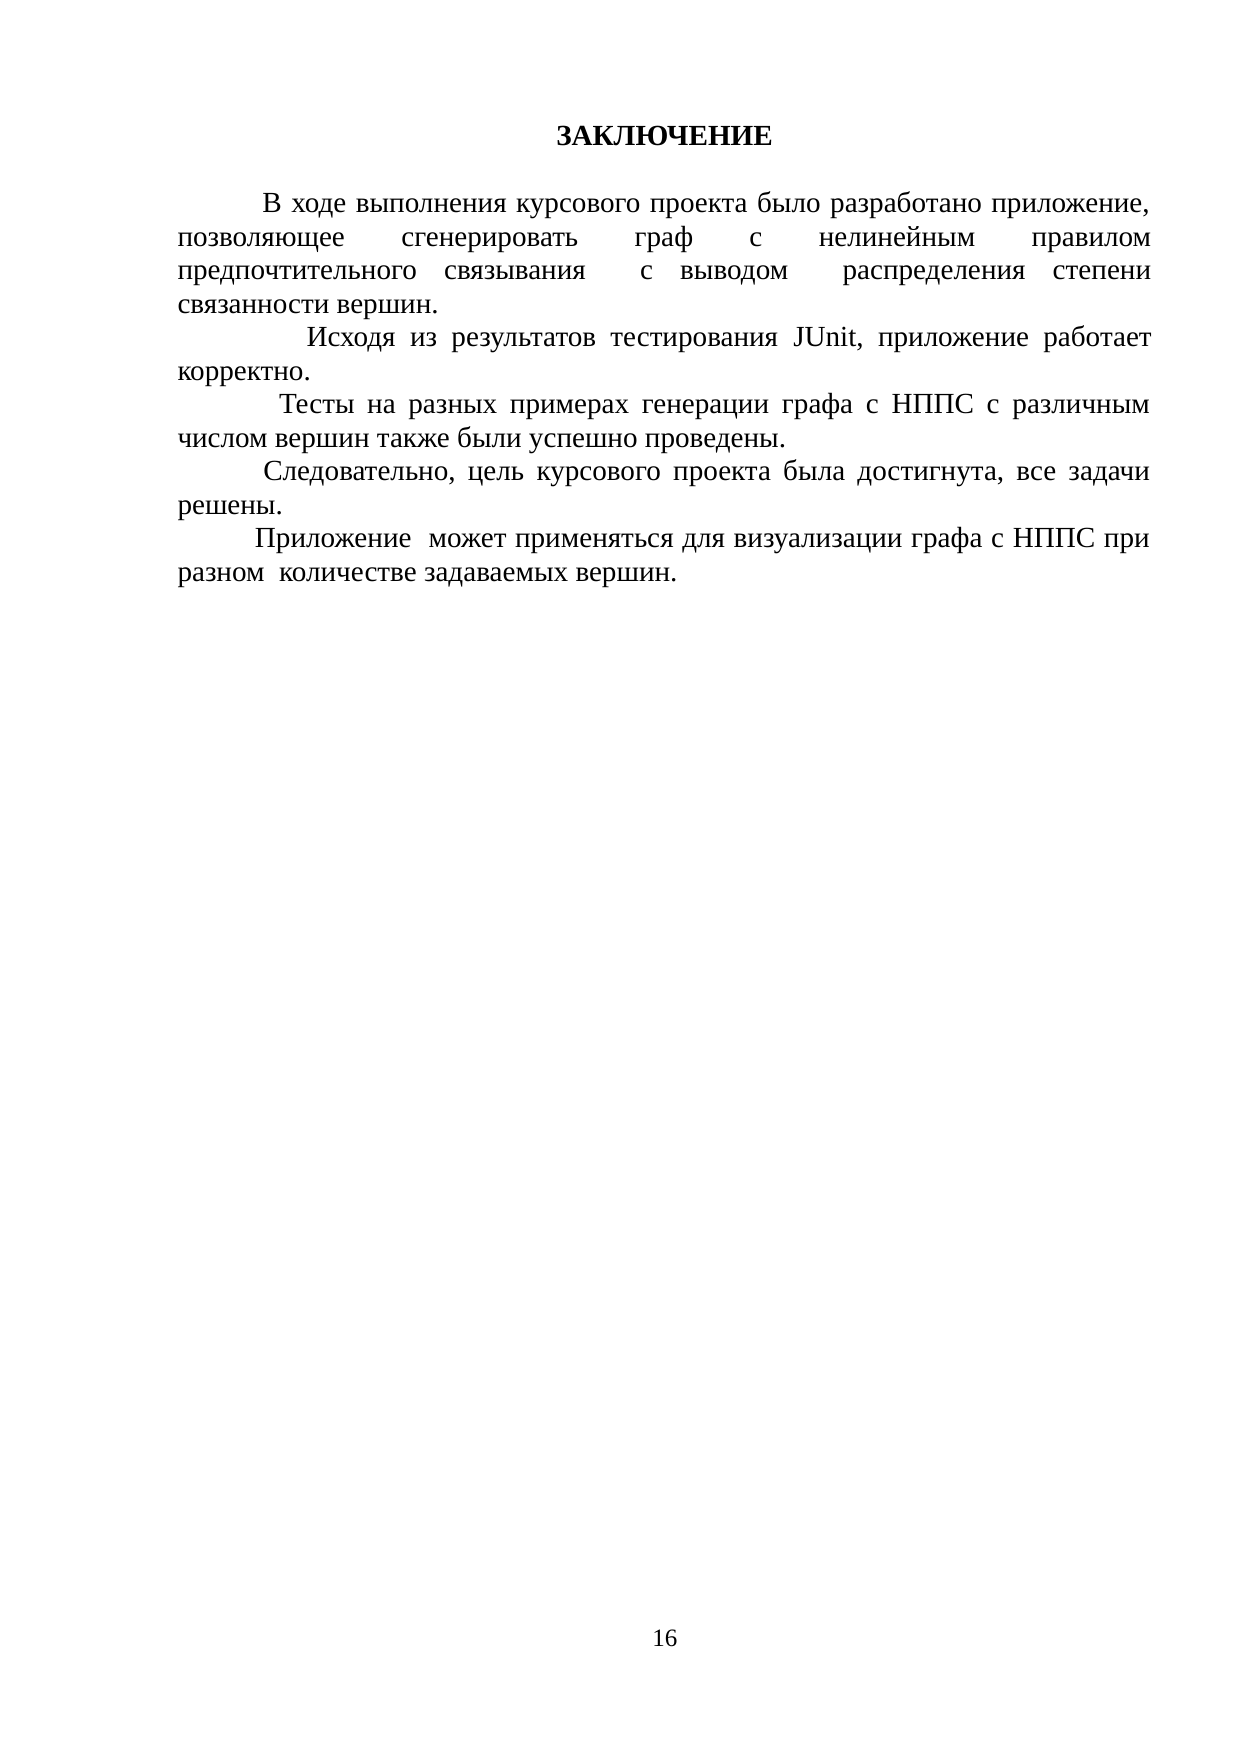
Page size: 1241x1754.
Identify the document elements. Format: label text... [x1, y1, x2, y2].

text Исходя из результатов тестирования JUnit, приложение работает корректно. [177, 319, 1152, 386]
text Приложение может применяться для визуализации графа с НППС при разном количестве задаваемых вершин. [177, 521, 1152, 588]
text В ходе выполнения курсового проекта было разработано приложение, позволяющее сгенерировать граф с нелинейным правилом предпочтительного связывания с выводом распределения степени связанности вершин. [177, 185, 1152, 319]
text ЗАКЛЮЧЕНИЕ [177, 118, 1152, 152]
text Тесты на разных примерах генерации графа с НППС с различным числом вершин также были успешно проведены. [177, 386, 1152, 453]
text Следовательно, цель курсового проекта была достигнута, все задачи решены. [177, 453, 1152, 521]
